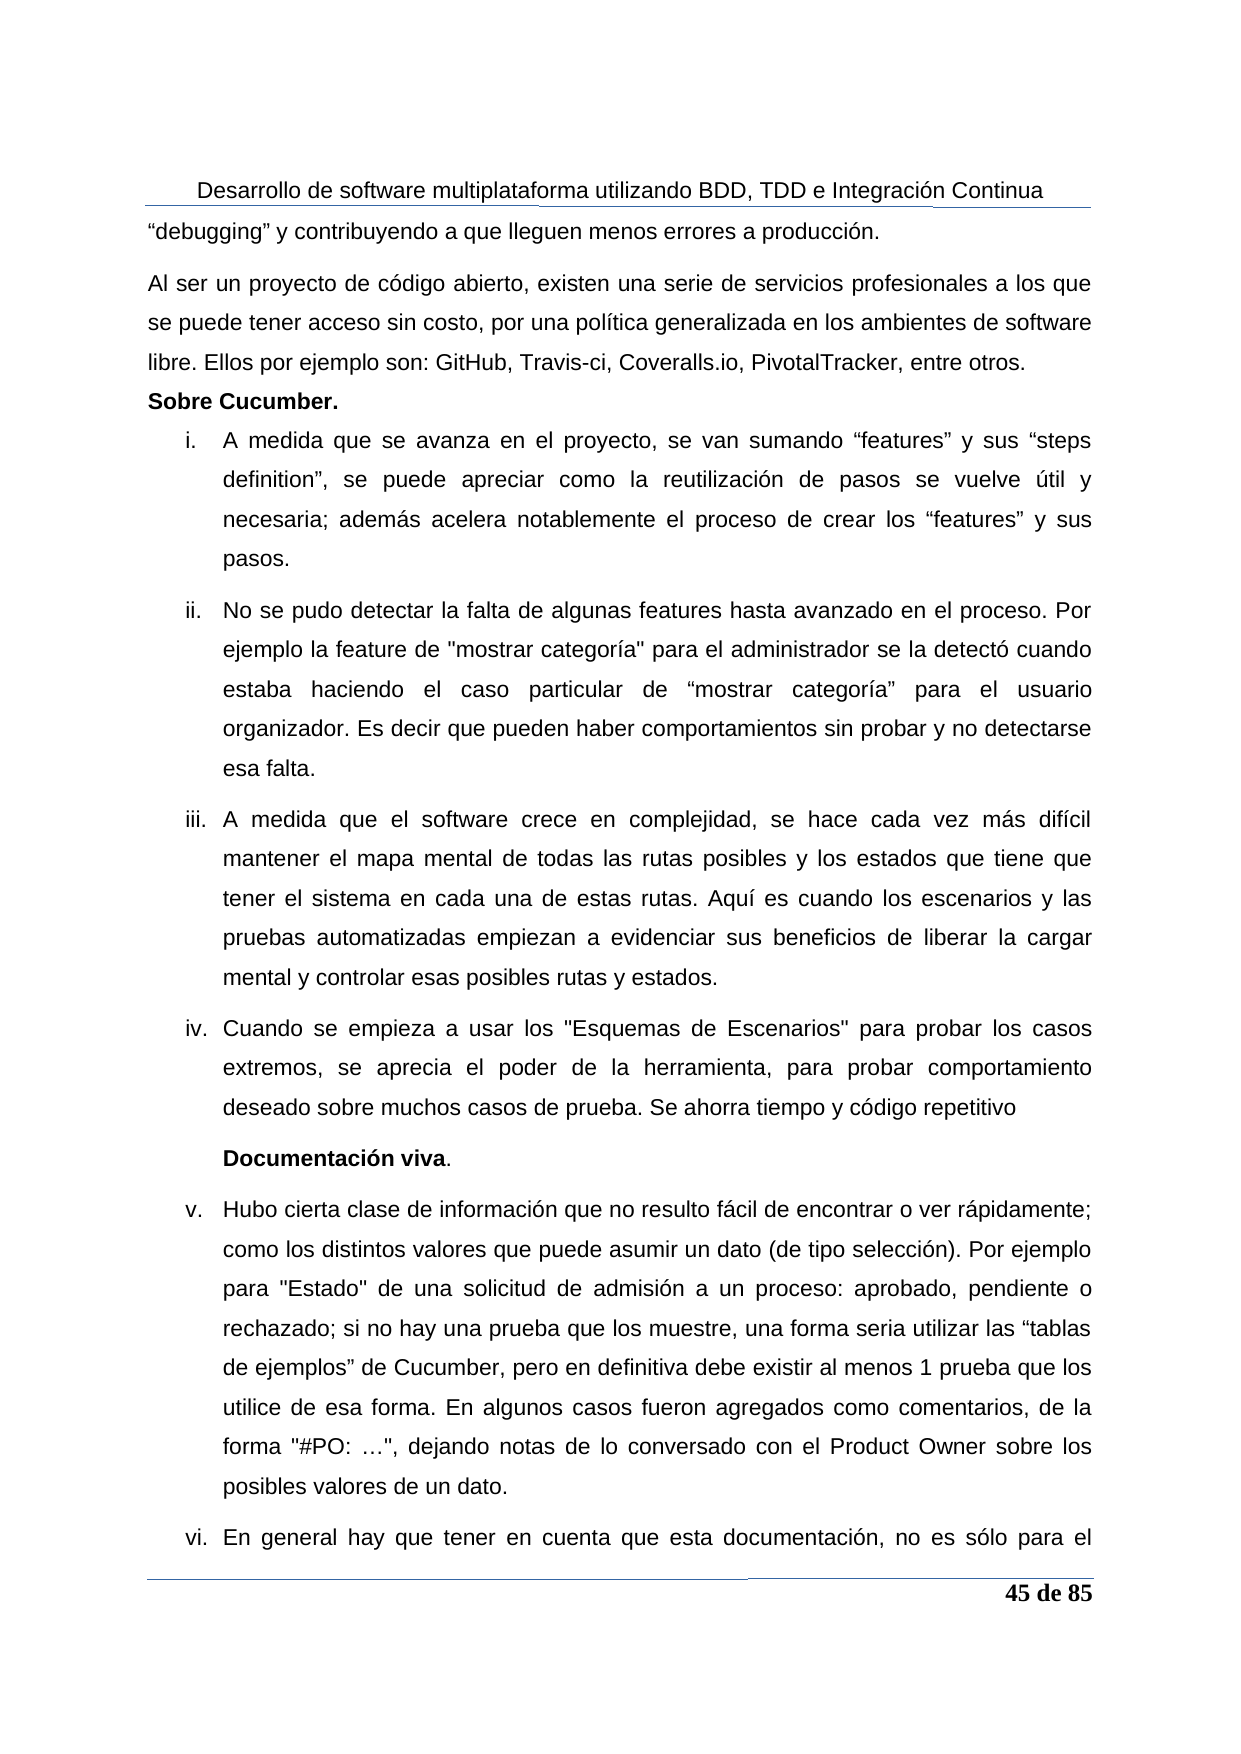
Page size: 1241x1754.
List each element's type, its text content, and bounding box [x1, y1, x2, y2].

text Sobre Cucumber. [148, 388, 1093, 414]
list A medida que el software crece en complejidad, se hace cada vez más difícil mantener el mapa mental de todas las rutas posibles y los estados que tiene que tener el sistema en cada una de estas rutas. Aquí es cuando los escenarios y las pruebas automatizadas empiezan a evidenciar sus beneficios de liberar la cargar mental y controlar esas posibles rutas y estados. [185, 806, 1093, 990]
list En general hay que tener en cuenta que esta documentación, no es sólo para el [185, 1524, 1093, 1550]
text Al ser un proyecto de código abierto, existen una serie de servicios profesionales a los que se puede tener acceso sin costo, por una política generalizada en los ambientes de software libre. Ellos por ejemplo son: GitHub, Travis-ci, Coveralls.io, PivotalTracker, entre otros. [148, 269, 1093, 375]
list Cuando se empieza a usar los "Esquemas de Escenarios" para probar los casos extremos, se aprecia el poder de la herramienta, para probar comportamiento deseado sobre muchos casos de prueba. Se ahorra tiempo y código repetitivo [185, 1015, 1093, 1120]
list Documentación viva. [185, 1145, 1093, 1171]
list Hubo cierta clase de información que no resulto fácil de encontrar o ver rápidamente; como los distintos valores que puede asumir un dato (de tipo selección). Por ejemplo para "Estado" de una solicitud de admisión a un proceso: aprobado, pendiente o rechazado; si no hay una prueba que los muestre, una forma seria utilizar las “tablas de ejemplos” de Cucumber, pero en definitiva debe existir al menos 1 prueba que los utilice de esa forma. En algunos casos fueron agregados como comentarios, de la forma "#PO: …", dejando notas de lo conversado con el Product Owner sobre los posibles valores de un dato. [185, 1196, 1093, 1499]
list No se pudo detectar la falta de algunas features hasta avanzado en el proceso. Por ejemplo la feature de "mostrar categoría" para el administrador se la detectó cuando estaba haciendo el caso particular de “mostrar categoría” para el usuario organizador. Es decir que pueden haber comportamientos sin probar y no detectarse esa falta. [185, 597, 1093, 781]
text “debugging” y contribuyendo a que lleguen menos errores a producción. [148, 218, 1093, 245]
list A medida que se avanza en el proyecto, se van sumando “features” y sus “steps definition”, se puede apreciar como la reutilización de pasos se vuelve útil y necesaria; además acelera notablemente el proceso de crear los “features” y sus pasos. [185, 427, 1093, 572]
